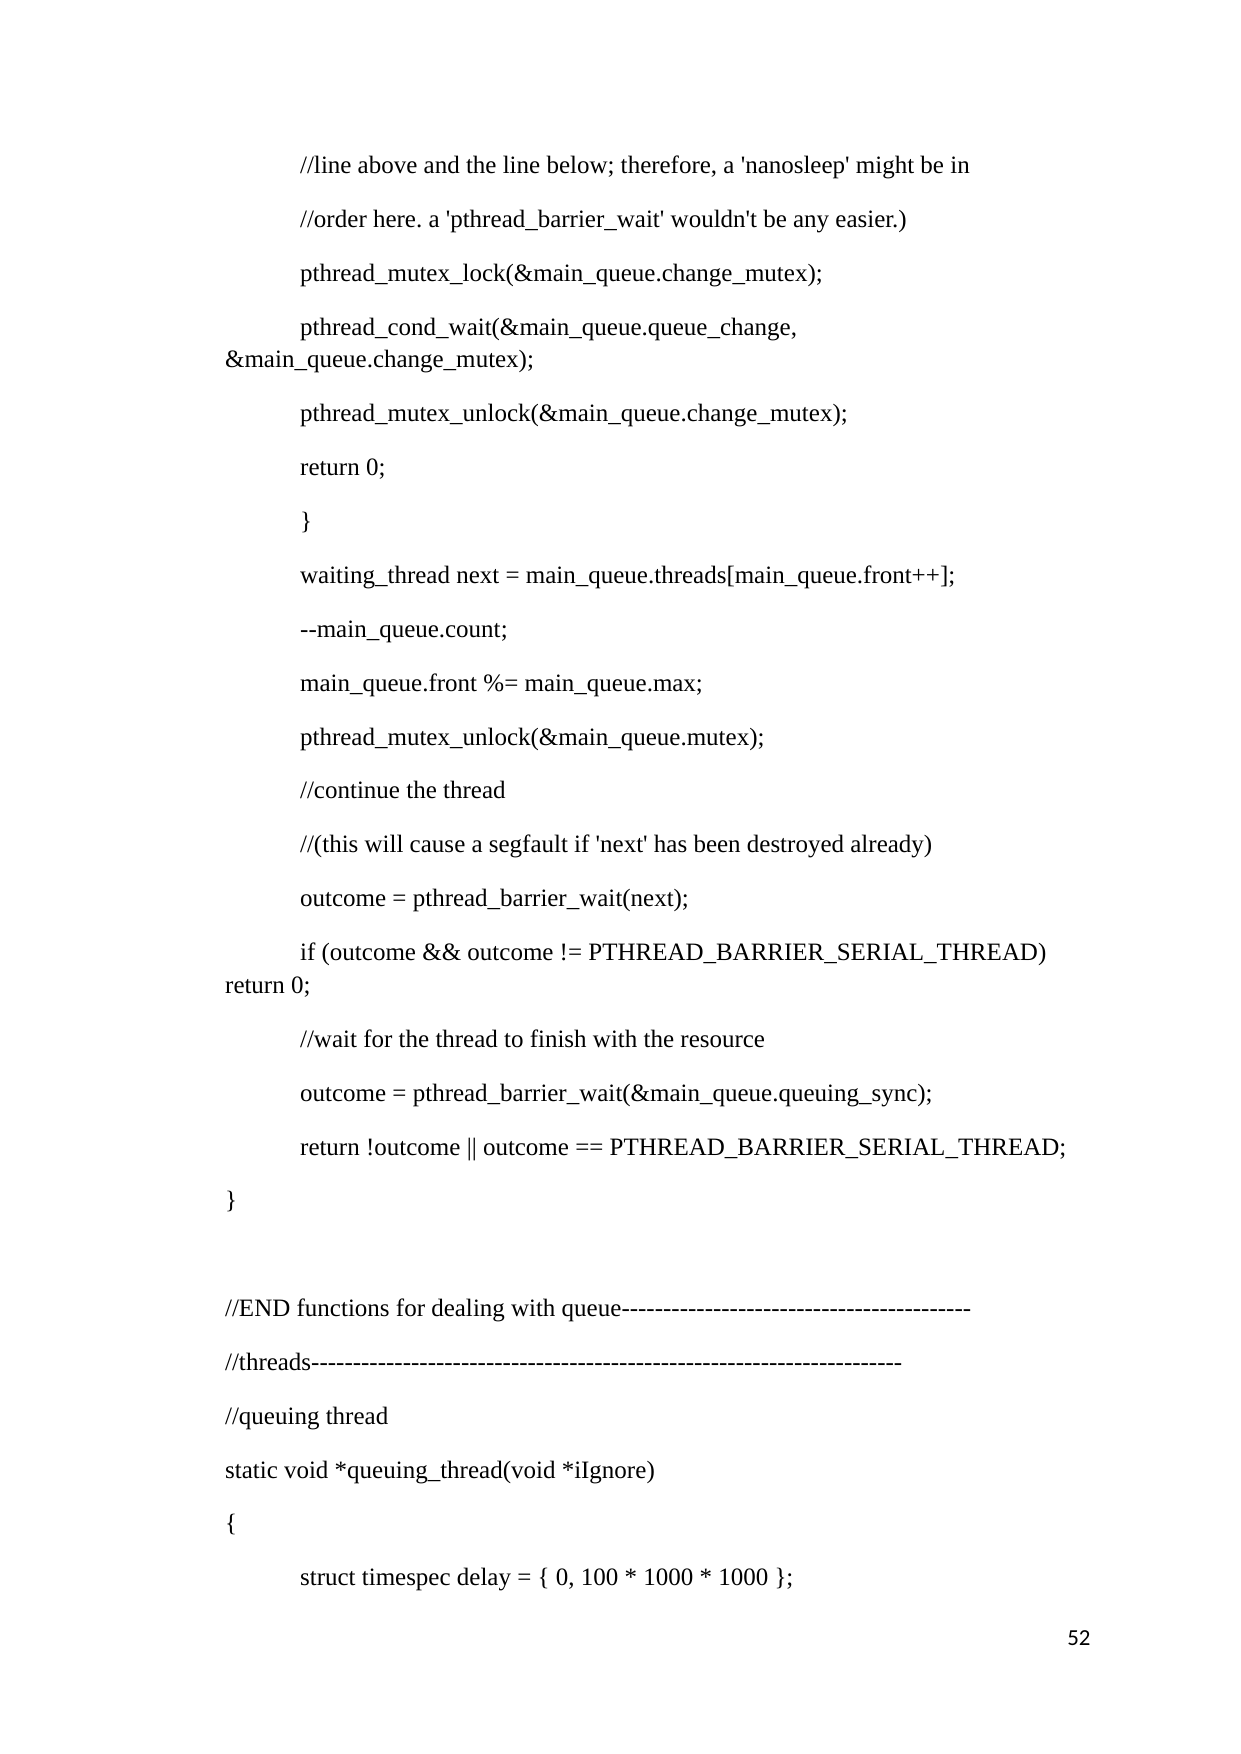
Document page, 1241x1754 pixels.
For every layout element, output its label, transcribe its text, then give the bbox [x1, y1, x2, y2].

text pthread_mutex_unlock(&main_queue.change_mutex); [225, 398, 1090, 427]
text //continue the thread [225, 775, 1090, 804]
text main_queue.front %= main_queue.max; [225, 668, 1090, 696]
text //(this will cause a segfault if 'next' has been destroyed already) [225, 829, 1090, 858]
subtitle //wait for the thread to finish with the resource [225, 1024, 1090, 1053]
text //order here. a 'pthread_barrier_wait' wouldn't be any easier.) [225, 204, 1090, 233]
text return !outcome || outcome == PTHREAD_BARRIER_SERIAL_THREAD; [225, 1132, 1090, 1160]
text //queuing thread [225, 1401, 1090, 1429]
text waiting_thread next = main_queue.threads[main_queue.front++]; [225, 560, 1090, 589]
text static void *queuing_thread(void *iIgnore) [225, 1455, 1090, 1483]
text outcome = pthread_barrier_wait(&main_queue.queuing_sync); [225, 1078, 1090, 1106]
text //threads----------------------------------------------------------------------- [225, 1347, 1090, 1376]
text pthread_mutex_lock(&main_queue.change_mutex); [225, 258, 1090, 286]
text struct timespec delay = { 0, 100 * 1000 * 1000 }; [225, 1562, 1090, 1591]
text //END functions for dealing with queue------------------------------------------ [225, 1293, 1090, 1322]
text pthread_mutex_unlock(&main_queue.mutex); [225, 722, 1090, 750]
text --main_queue.count; [225, 614, 1090, 643]
text { [225, 1508, 1090, 1537]
text if (outcome && outcome != PTHREAD_BARRIER_SERIAL_THREAD) return 0; [225, 937, 1090, 999]
text outcome = pthread_barrier_wait(next); [225, 883, 1090, 912]
text //line above and the line below; therefore, a 'nanosleep' might be in [225, 150, 1090, 179]
text pthread_cond_wait(&main_queue.queue_change, &main_queue.change_mutex); [225, 312, 1090, 373]
text } [225, 506, 1090, 535]
text } [225, 1185, 1090, 1214]
text return 0; [225, 452, 1090, 481]
